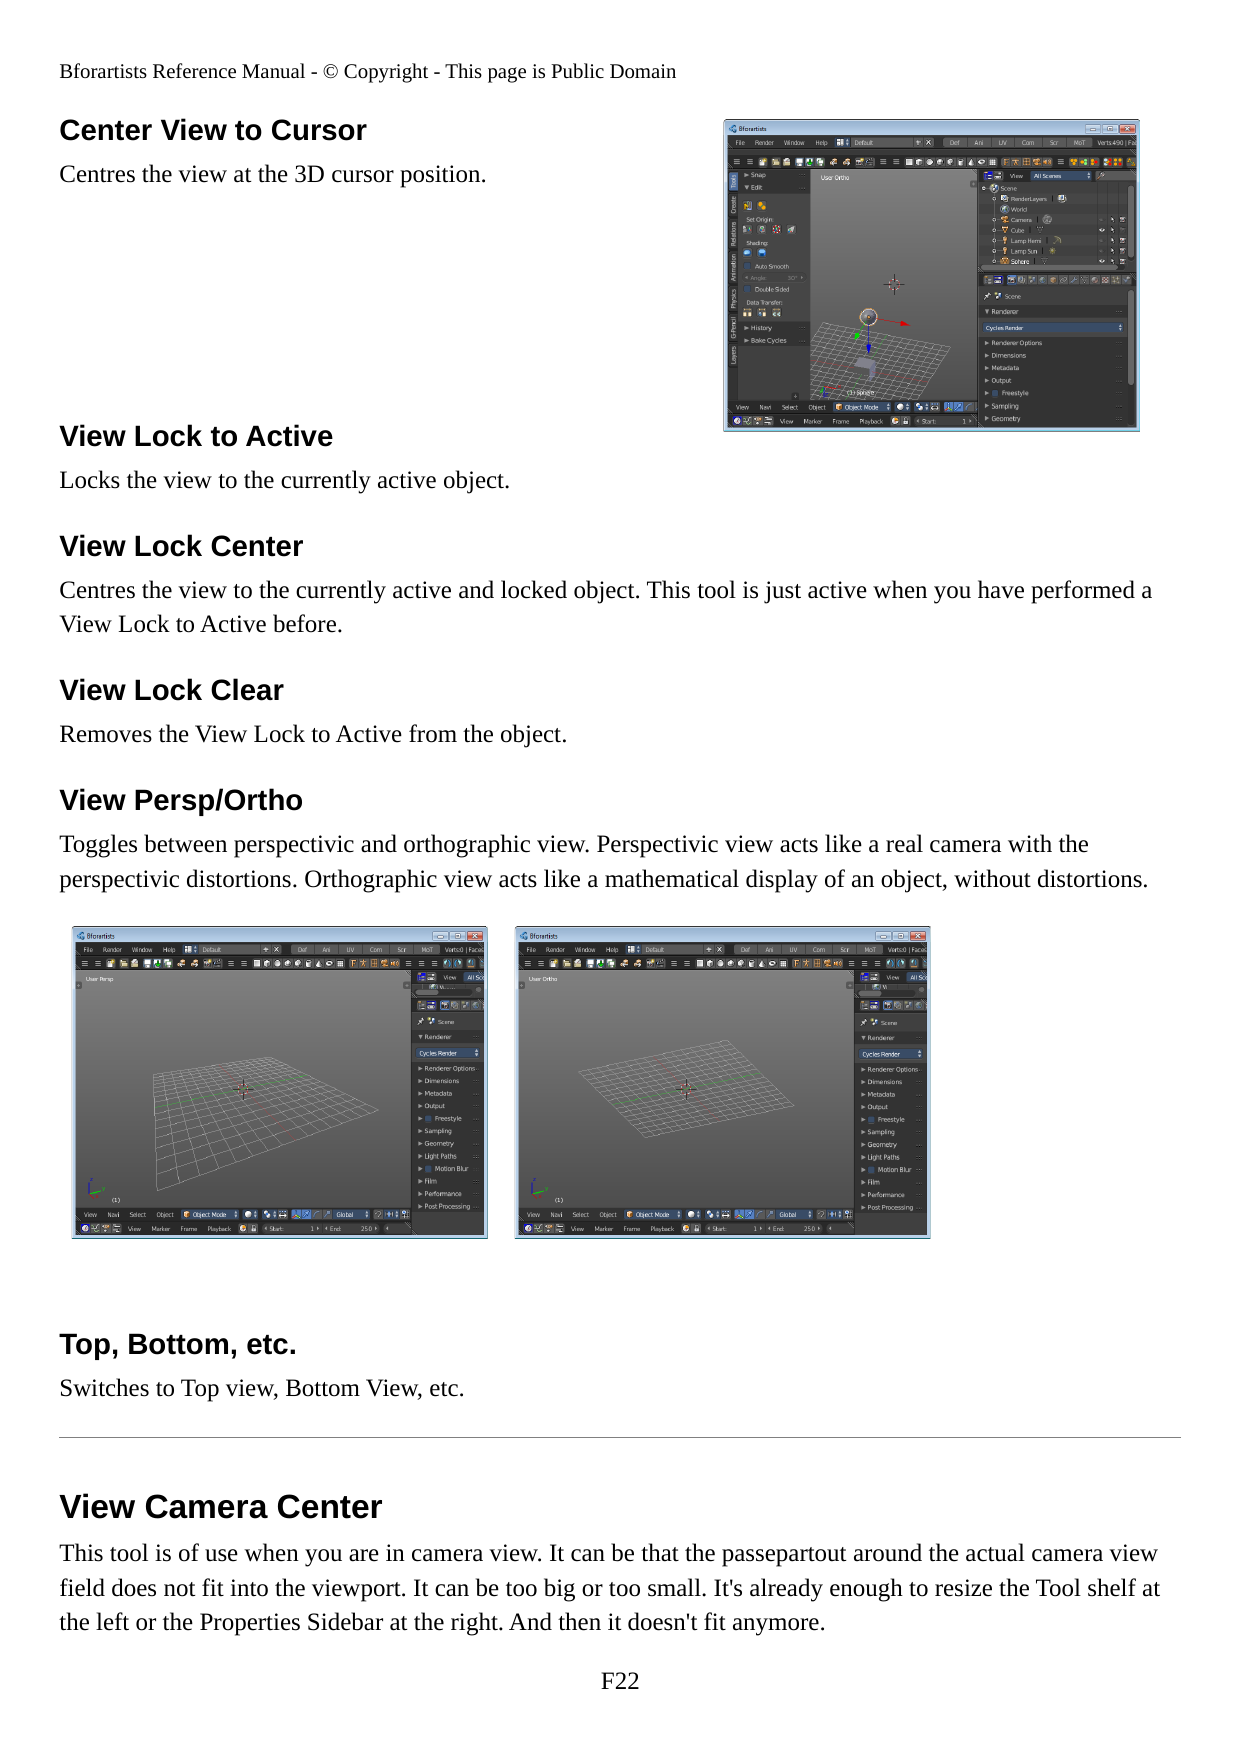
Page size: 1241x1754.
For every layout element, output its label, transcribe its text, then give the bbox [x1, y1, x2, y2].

text Locks the view to the currently active object. [59, 465, 1181, 494]
subtitle View Persp/Ortho [59, 783, 1181, 817]
subtitle View Camera Center [59, 1487, 1181, 1526]
picture [71, 926, 488, 1239]
subtitle Top, Bottom, etc. [59, 1327, 1181, 1361]
text Centres the view to the currently active and locked object. This tool is just active when you have performed a View Lock to Active before. [59, 575, 1181, 638]
subtitle View Lock to Active [59, 419, 1181, 452]
picture [514, 926, 931, 1239]
text Toggles between perspectivic and orthographic view. Perspectivic view acts like a real camera with the perspectivic distortions. Orthographic view acts like a mathematical display of an object, without distortions. [59, 829, 1181, 892]
text This tool is of use when you are in camera view. It can be that the passepartout around the actual camera view field does not fit into the viewport. It can be too big or too small. It's already enough to resize the Tool shelf at the left or the Properties Sidebar at the right. And then it doesn't fit anymore. [59, 1538, 1181, 1636]
subtitle View Lock Center [59, 529, 1181, 562]
picture [723, 119, 1140, 432]
text Switches to Top view, Bottom View, etc. [59, 1373, 1181, 1402]
subtitle Center View to Cursor [59, 113, 1181, 146]
subtitle View Lock Clear [59, 673, 1181, 707]
text Centres the view at the 3D cursor position. [59, 159, 723, 188]
text Removes the View Lock to Active from the object. [59, 719, 1181, 748]
text [1140, 159, 1181, 188]
